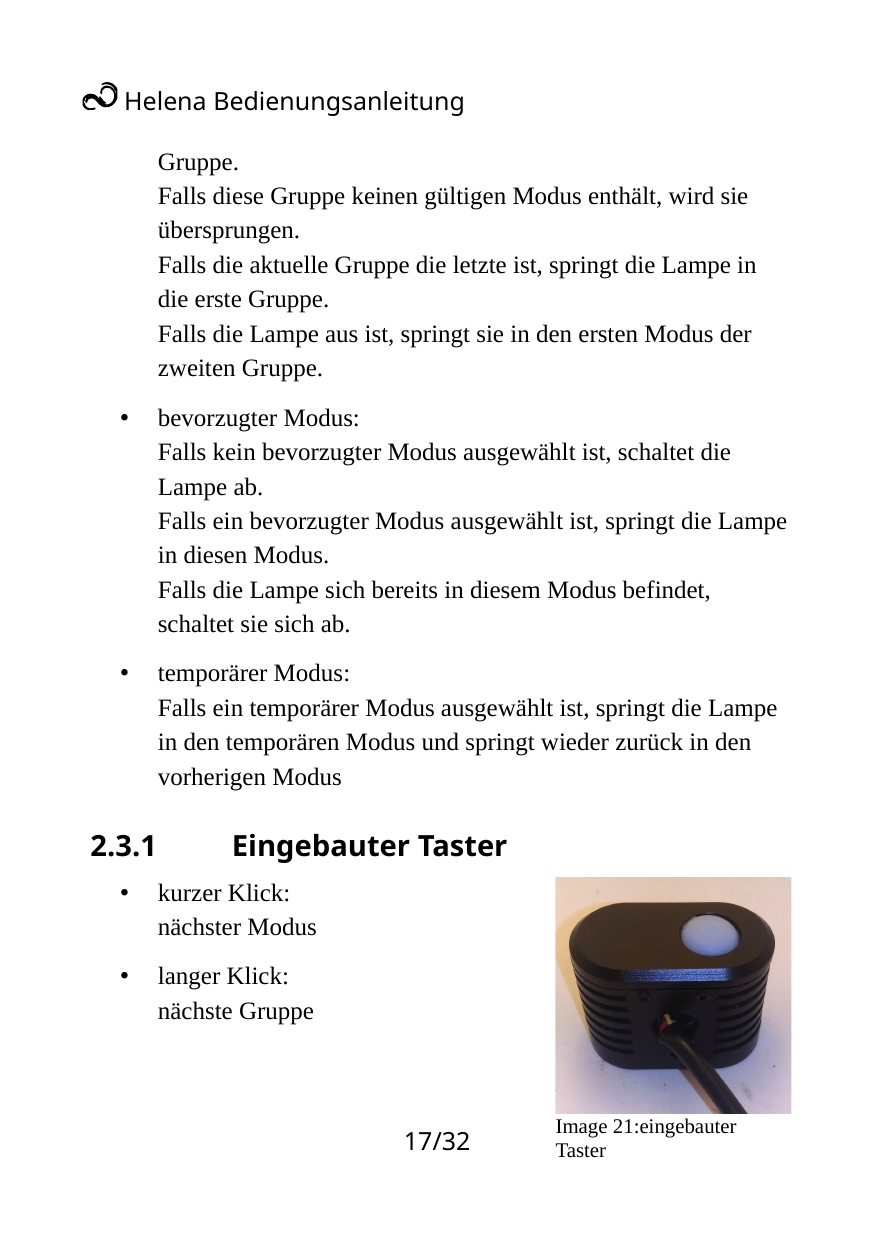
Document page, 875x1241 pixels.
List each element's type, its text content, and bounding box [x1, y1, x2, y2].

list bevorzugter Modus: Falls kein bevorzugter Modus ausgewählt ist, schaltet die Lampe ab. Falls ein bevorzugter Modus ausgewählt ist, springt die Lampe in diesen Modus. Falls die Lampe sich bereits in diesem Modus befindet, schaltet sie sich ab. [120, 403, 791, 638]
picture [555, 877, 792, 1114]
subtitle Eingebauter Taster [83, 826, 791, 865]
list langer Klick: nächste Gruppe [120, 961, 555, 1024]
list temporärer Modus: Falls ein temporärer Modus ausgewählt ist, springt die Lampe in den temporären Modus und springt wieder zurück in den vorherigen Modus [120, 658, 791, 791]
list Gruppe. Falls diese Gruppe keinen gültigen Modus enthält, wird sie übersprungen. Falls die aktuelle Gruppe die letzte ist, springt die Lampe in die erste Gruppe. Falls die Lampe aus ist, springt sie in den ersten Modus der zweiten Gruppe. [120, 147, 791, 382]
list Image 21:eingebauter Taster [555, 1114, 791, 1162]
list kurzer Klick: nächster Modus [120, 878, 555, 941]
